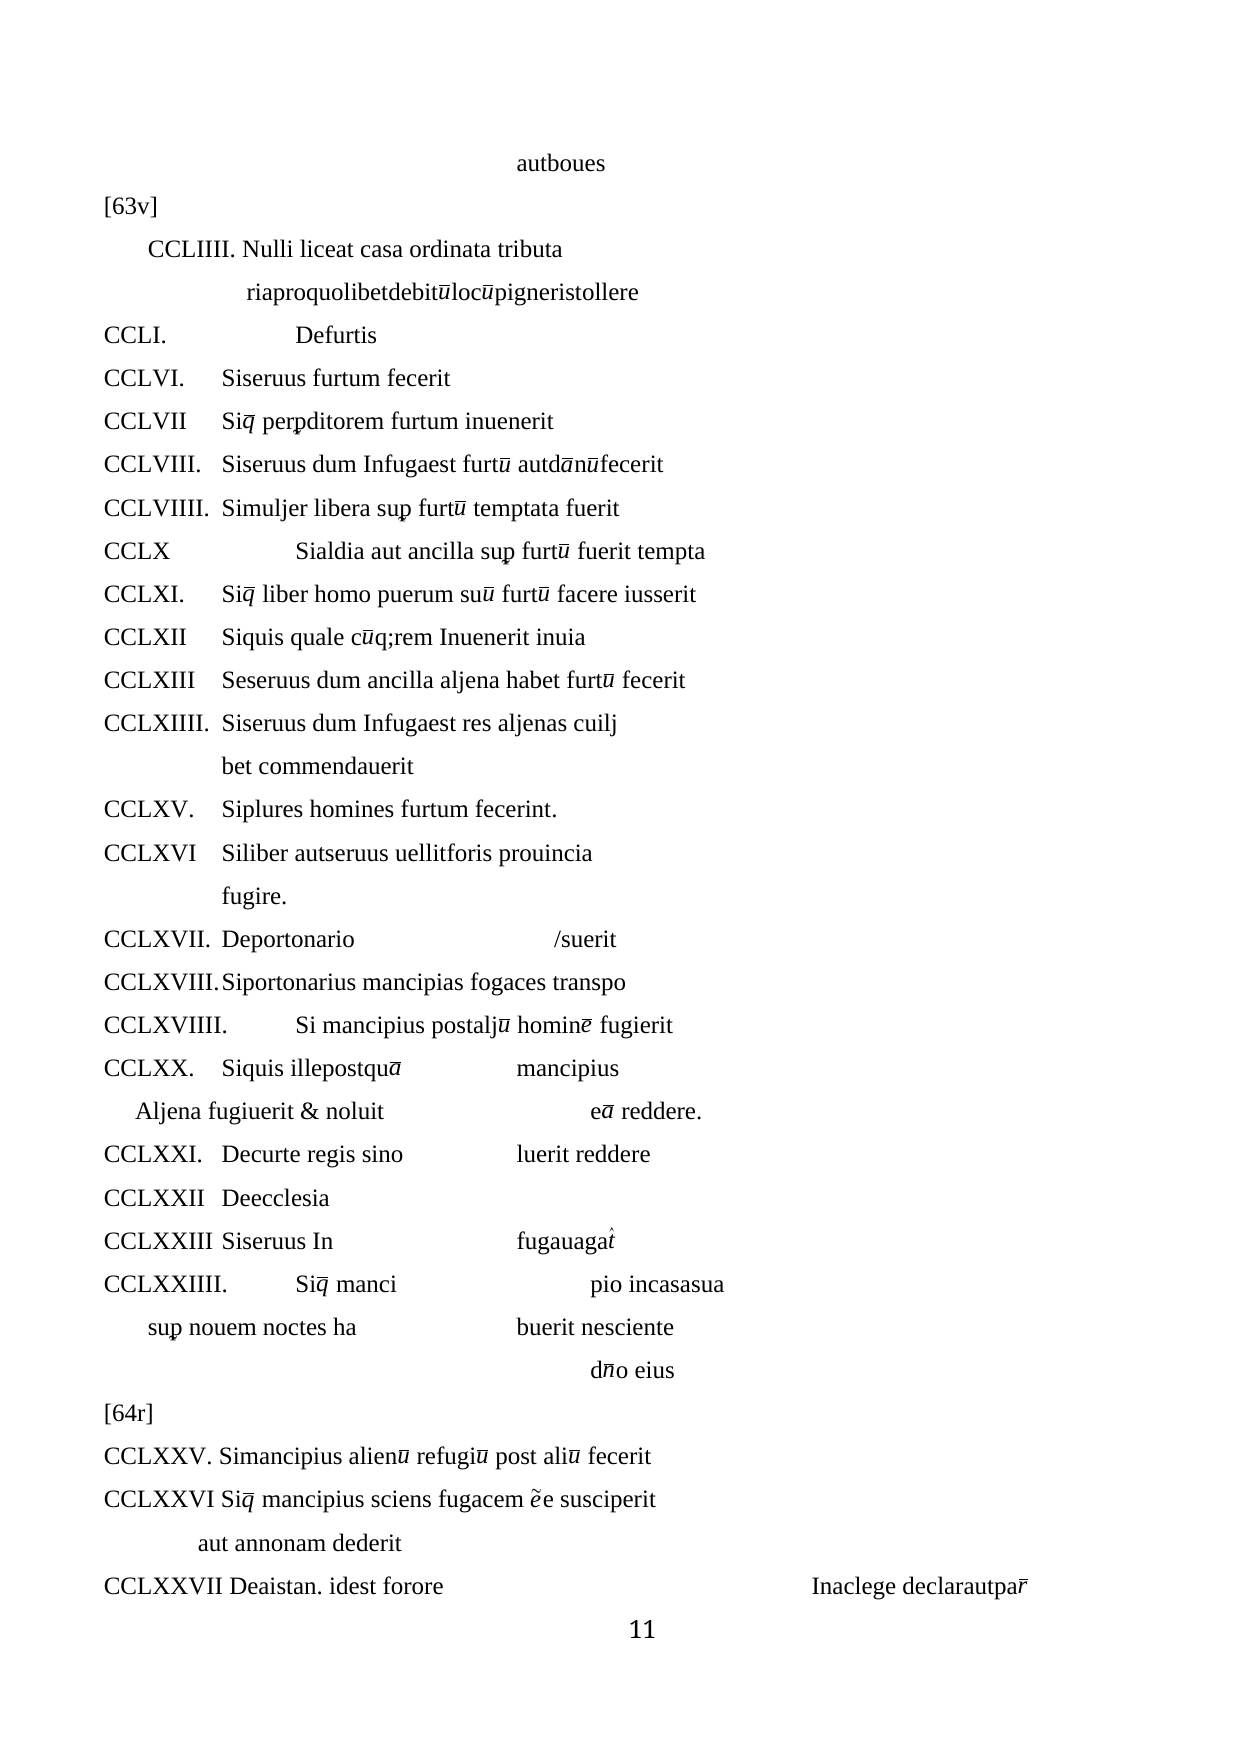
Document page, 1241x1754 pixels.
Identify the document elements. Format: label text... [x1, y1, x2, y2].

text CCLXX. Siquis illepostqu mancipius [103, 1053, 1211, 1082]
text [63v] [103, 191, 1211, 219]
text do eius [103, 1355, 1211, 1384]
text CCLI. Defurtis [103, 320, 1211, 349]
text CCLXXIIII. Si manci pio incasasua [103, 1269, 1211, 1298]
text CCLXVIII. Siportonarius mancipias fogaces transpo [103, 967, 1211, 996]
text CCLIIII. Nulli liceat casa ordinata tributa [103, 234, 1211, 263]
text CCLXVIIII. Si mancipius postalj homin fugierit [103, 1010, 1211, 1039]
text CCLXV. Siplures homines furtum fecerint. [103, 794, 1211, 823]
text CCLXXVI Si mancipius sciens fugacem e susciperit [103, 1484, 1211, 1513]
text autboues [103, 148, 1211, 176]
text CCLX Sialdia aut ancilla suᵱ furt fuerit tempta [103, 536, 1211, 564]
text CCLXI. Si liber homo puerum su furt facere iusserit [103, 579, 1211, 608]
text CCLXXVII Deaistan. idest forore Inaclege declarautpa [103, 1571, 1211, 1599]
text CCLXXI. Decurte regis sino luerit reddere [103, 1139, 1211, 1168]
text CCLXXII Deecclesia [103, 1183, 1211, 1211]
text CCLVIIII. Simuljer libera suᵱ furt temptata fuerit [103, 493, 1211, 521]
text CCLXIIII. Siseruus dum Infugaest res aljenas cuilj [103, 708, 1211, 737]
text aut annonam dederit [103, 1528, 1211, 1556]
text CCLXIII Seseruus dum ancilla aljena habet furt fecerit [103, 665, 1211, 694]
text CCLVI. Siseruus furtum fecerit [103, 363, 1211, 392]
text riaproquolibetdebitlocpigneristollere [103, 277, 1211, 306]
text CCLXII Siquis quale cq;rem Inuenerit inuia [103, 622, 1211, 651]
text suᵱ nouem noctes ha buerit nesciente [103, 1312, 1211, 1341]
text CCLXXIII Siseruus In fugauaga [103, 1226, 1211, 1254]
text CCLVIII. Siseruus dum Infugaest furt autdnfecerit [103, 449, 1211, 478]
text CCLXXV. Simancipius alien refugi post ali fecerit [103, 1441, 1211, 1470]
text [64r] [103, 1398, 1211, 1427]
text fugire. [103, 881, 1211, 909]
text CCLXVI Siliber autseruus uellitforis prouincia [103, 838, 1211, 866]
text CCLXVII. Deportonario /suerit [103, 924, 1211, 953]
text CCLVII Si perᵱditorem furtum inuenerit [103, 406, 1211, 435]
text bet commendauerit [103, 751, 1211, 780]
text Aljena fugiuerit & noluit e reddere. [103, 1096, 1211, 1125]
